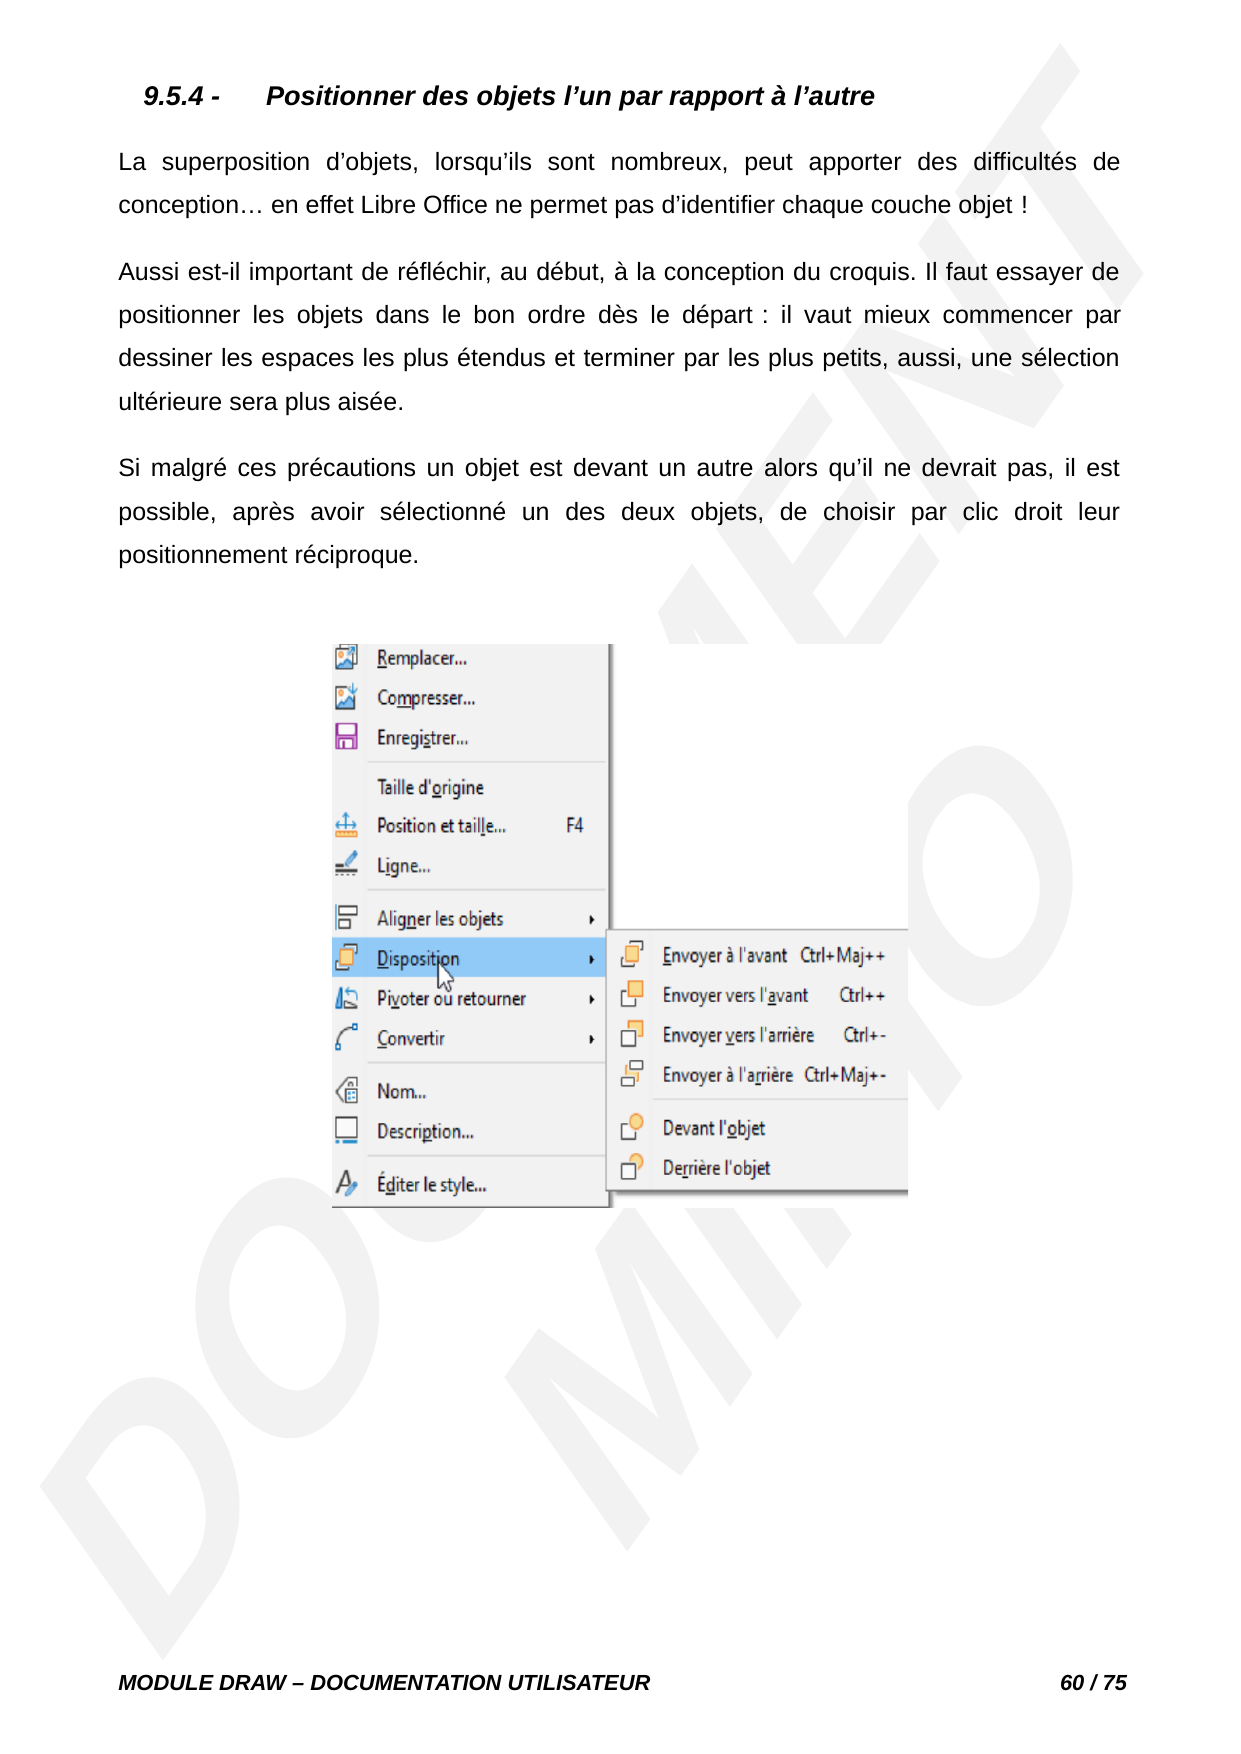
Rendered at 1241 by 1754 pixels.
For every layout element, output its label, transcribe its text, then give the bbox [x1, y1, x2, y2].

text La superposition d’objets, lorsqu’ils sont nombreux, peut apporter des difficultés de conception… en effet Libre Office ne permet pas d’identifier chaque couche objet ! [118, 147, 1122, 219]
text Aussi est-il important de réfléchir, au début, à la conception du croquis. Il faut essayer de positionner les objets dans le bon ordre dès le départ : il vaut mieux commencer par dessiner les espaces les plus étendus et terminer par les plus petits, aussi, une sélection ultérieure sera plus aisée. [118, 257, 1122, 415]
text Si malgré ces précautions un objet est devant un autre alors qu’il ne devrait pas, il est possible, après avoir sélectionné un des deux objets, de choisir par clic droit leur positionnement réciproque. [118, 453, 1122, 568]
picture [332, 644, 909, 1208]
subtitle Positionner des objets l’un par rapport à l’autre [143, 80, 1122, 111]
